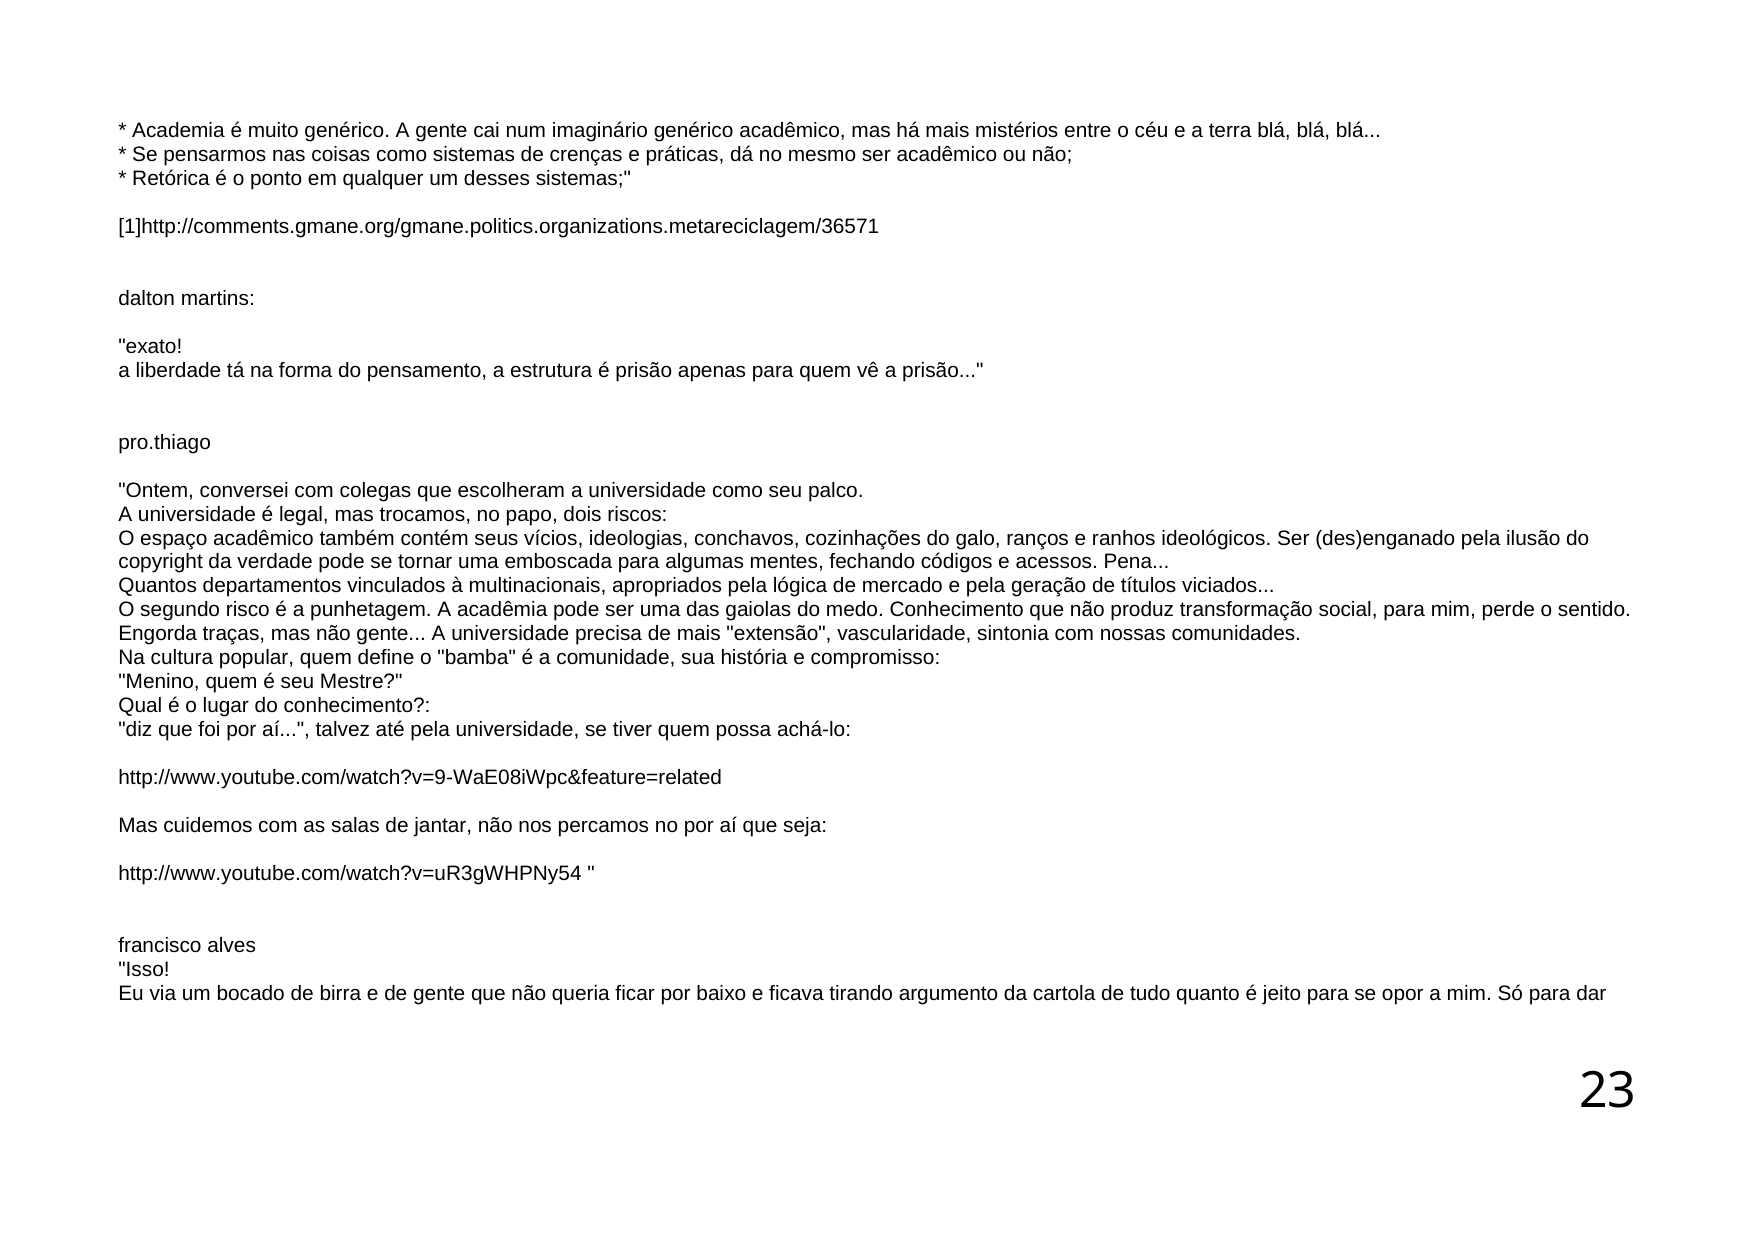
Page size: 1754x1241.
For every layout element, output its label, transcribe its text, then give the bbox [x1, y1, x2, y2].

text "Menino, quem é seu Mestre?" [118, 669, 1636, 693]
text "Isso! [118, 957, 1636, 981]
text "exato! [118, 334, 1636, 358]
text * Retórica é o ponto em qualquer um desses sistemas;" [118, 166, 1636, 190]
text * Academia é muito genérico. A gente cai num imaginário genérico acadêmico, mas há mais mistérios entre o céu e a terra blá, blá, blá... [118, 118, 1636, 142]
text francisco alves [118, 933, 1636, 957]
text pro.thiago [118, 429, 1636, 453]
text Eu via um bocado de birra e de gente que não queria ficar por baixo e ficava tirando argumento da cartola de tudo quanto é jeito para se opor a mim. Só para dar [118, 981, 1636, 1004]
text Quantos departamentos vinculados à multinacionais, apropriados pela lógica de mercado e pela geração de títulos viciados... [118, 573, 1636, 597]
text [1]http://comments.gmane.org/gmane.politics.organizations.metareciclagem/36571 [118, 214, 1636, 238]
text O segundo risco é a punhetagem. A acadêmia pode ser uma das gaiolas do medo. Conhecimento que não produz transformação social, para mim, perde o sentido. Engorda traças, mas não gente... A universidade precisa de mais "extensão", vascularidade, sintonia com nossas comunidades. [118, 597, 1636, 645]
text Qual é o lugar do conhecimento?: [118, 693, 1636, 717]
text Na cultura popular, quem define o "bamba" é a comunidade, sua história e compromisso: [118, 645, 1636, 669]
text * Se pensarmos nas coisas como sistemas de crenças e práticas, dá no mesmo ser acadêmico ou não; [118, 142, 1636, 166]
text http://www.youtube.com/watch?v=uR3gWHPNy54 " [118, 861, 1636, 885]
text http://www.youtube.com/watch?v=9-WaE08iWpc&feature=related [118, 765, 1636, 789]
text dalton martins: [118, 286, 1636, 310]
text O espaço acadêmico também contém seus vícios, ideologias, conchavos, cozinhações do galo, ranços e ranhos ideológicos. Ser (des)enganado pela ilusão do copyright da verdade pode se tornar uma emboscada para algumas mentes, fechando códigos e acessos. Pena... [118, 525, 1636, 573]
text a liberdade tá na forma do pensamento, a estrutura é prisão apenas para quem vê a prisão..." [118, 358, 1636, 382]
text "Ontem, conversei com colegas que escolheram a universidade como seu palco. [118, 477, 1636, 501]
text A universidade é legal, mas trocamos, no papo, dois riscos: [118, 501, 1636, 525]
text Mas cuidemos com as salas de jantar, não nos percamos no por aí que seja: [118, 813, 1636, 837]
text "diz que foi por aí...", talvez até pela universidade, se tiver quem possa achá-lo: [118, 717, 1636, 741]
